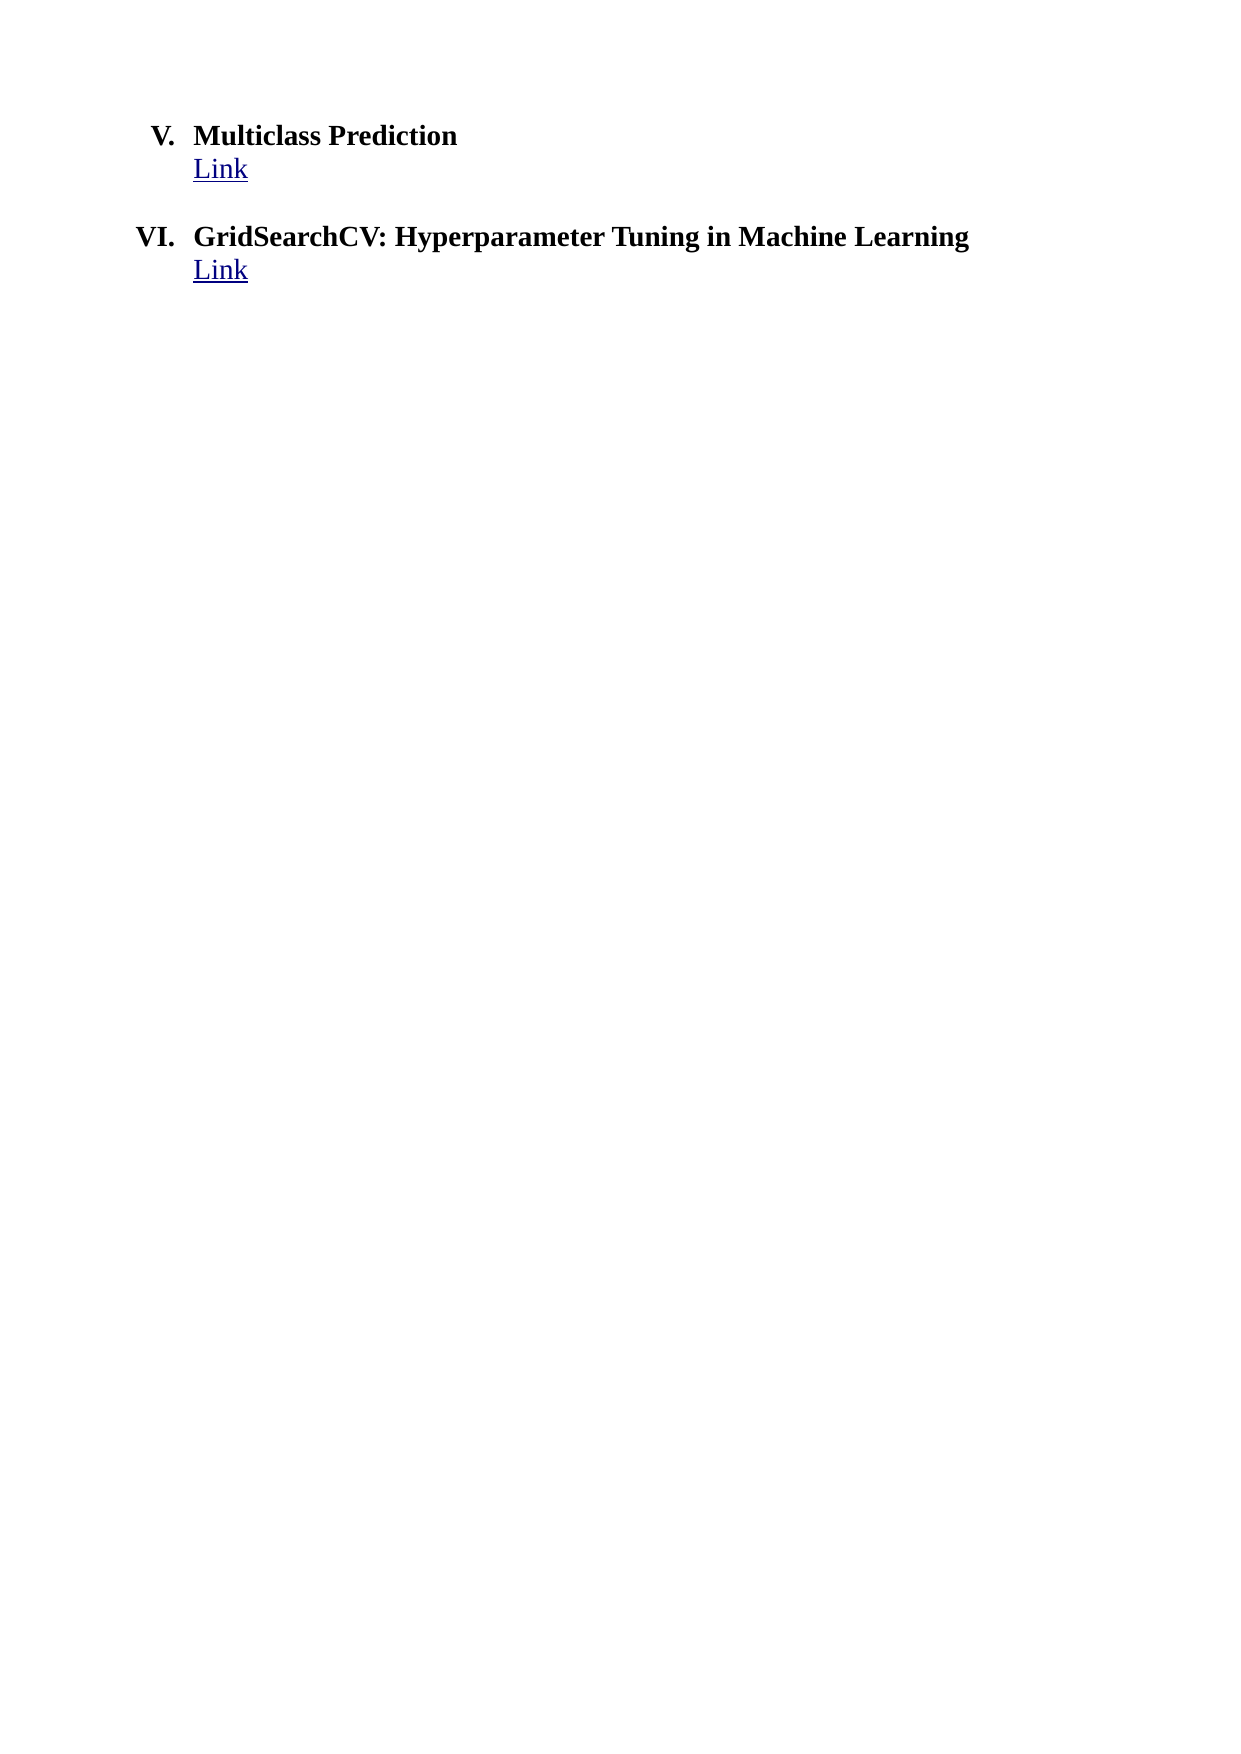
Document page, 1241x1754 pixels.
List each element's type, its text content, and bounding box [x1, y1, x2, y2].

list Link [175, 152, 1122, 185]
list GridSearchCV: Hyperparameter Tuning in Machine Learning [175, 219, 1122, 252]
list Link [175, 252, 1122, 286]
list Multiclass Prediction [175, 118, 1122, 152]
